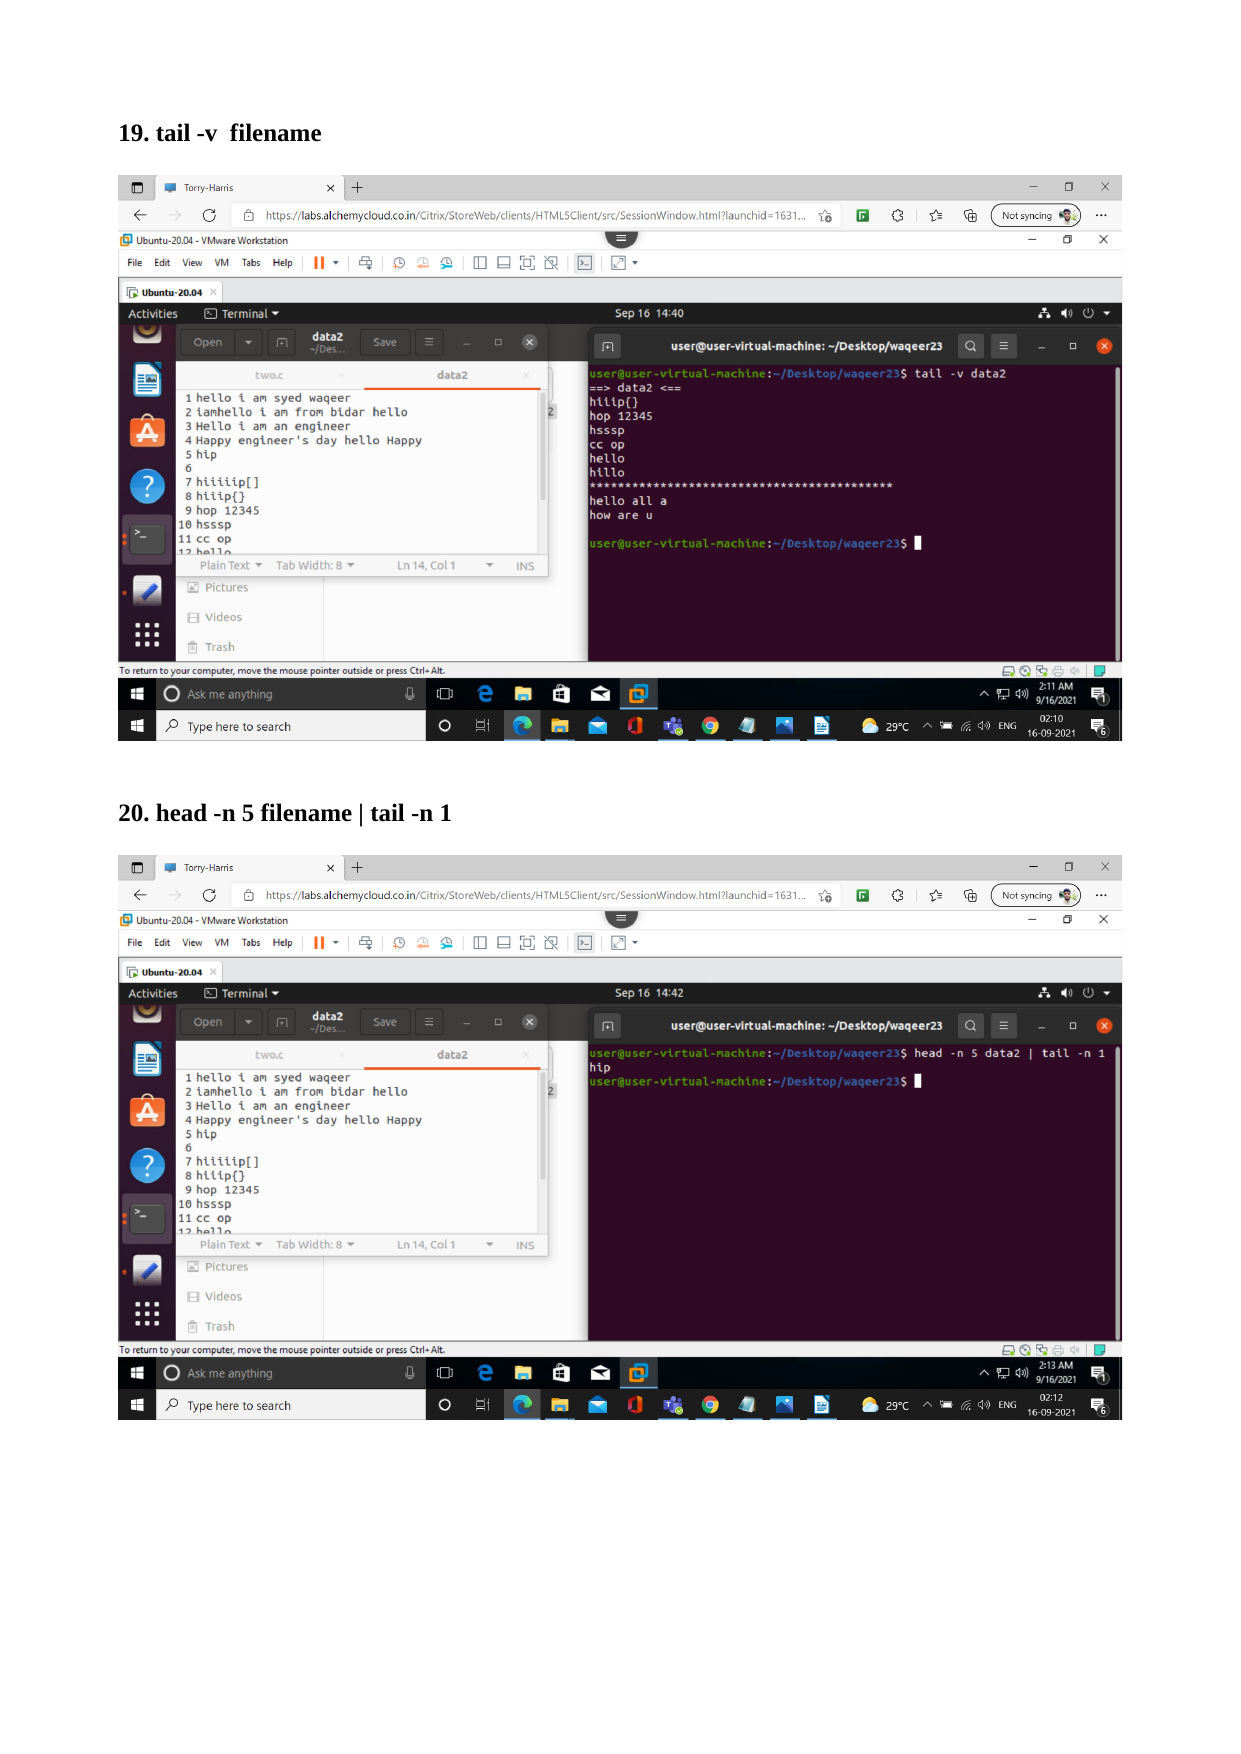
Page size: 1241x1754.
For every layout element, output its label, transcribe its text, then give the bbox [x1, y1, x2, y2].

picture [118, 175, 1123, 741]
text 20. head -n 5 filename | tail -n 1 [118, 798, 1122, 827]
text 19. tail -v filename [118, 118, 1122, 147]
picture [118, 855, 1123, 1420]
